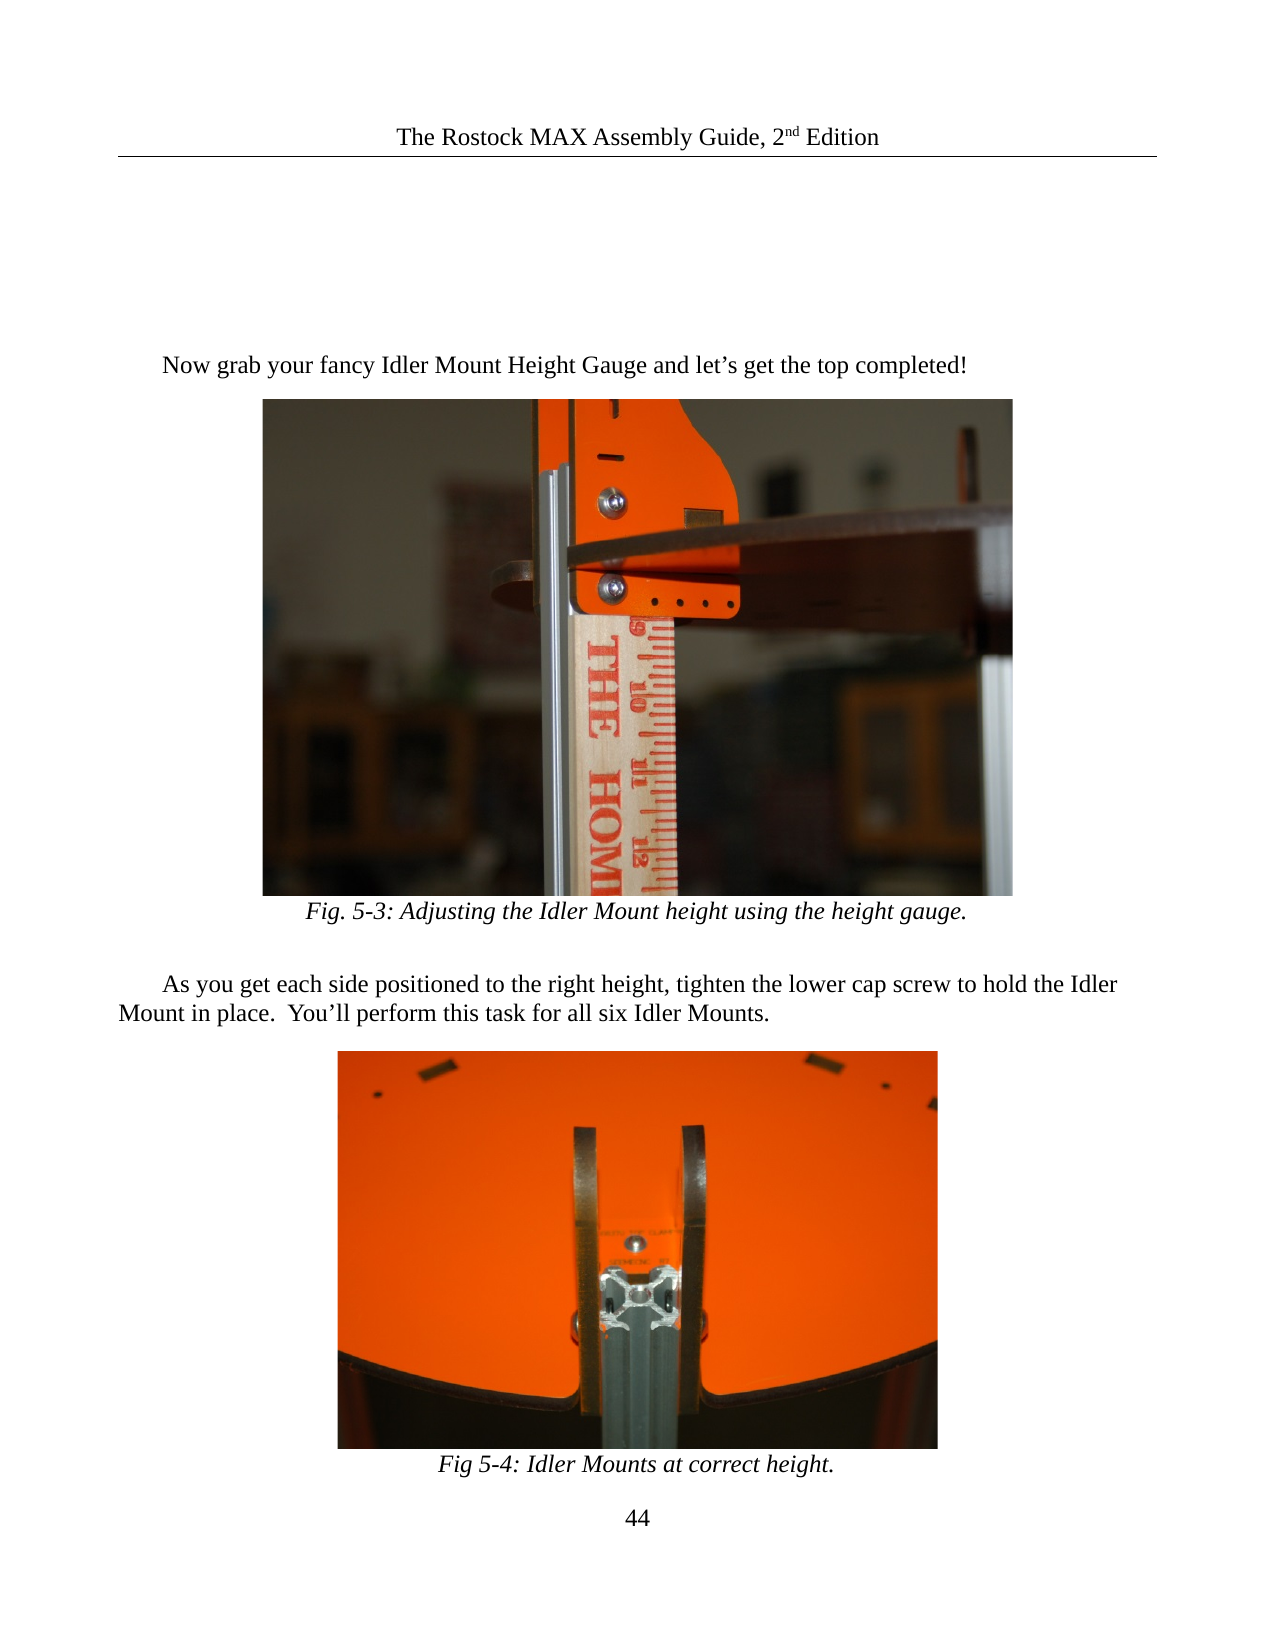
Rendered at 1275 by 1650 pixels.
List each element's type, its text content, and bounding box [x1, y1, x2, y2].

text Fig. 5-3: Adjusting the Idler Mount height using the height gauge. [262, 896, 1012, 925]
picture [337, 1051, 938, 1449]
picture [262, 399, 1013, 896]
text Now grab your fancy Idler Mount Height Gauge and let’s get the top completed! [118, 350, 1157, 379]
text Fig 5-4: Idler Mounts at correct height. [337, 1449, 937, 1478]
text As you get each side positioned to the right height, tighten the lower cap screw to hold the Idler Mount in place. You’ll perform this task for all six Idler Mounts. [118, 969, 1157, 1026]
